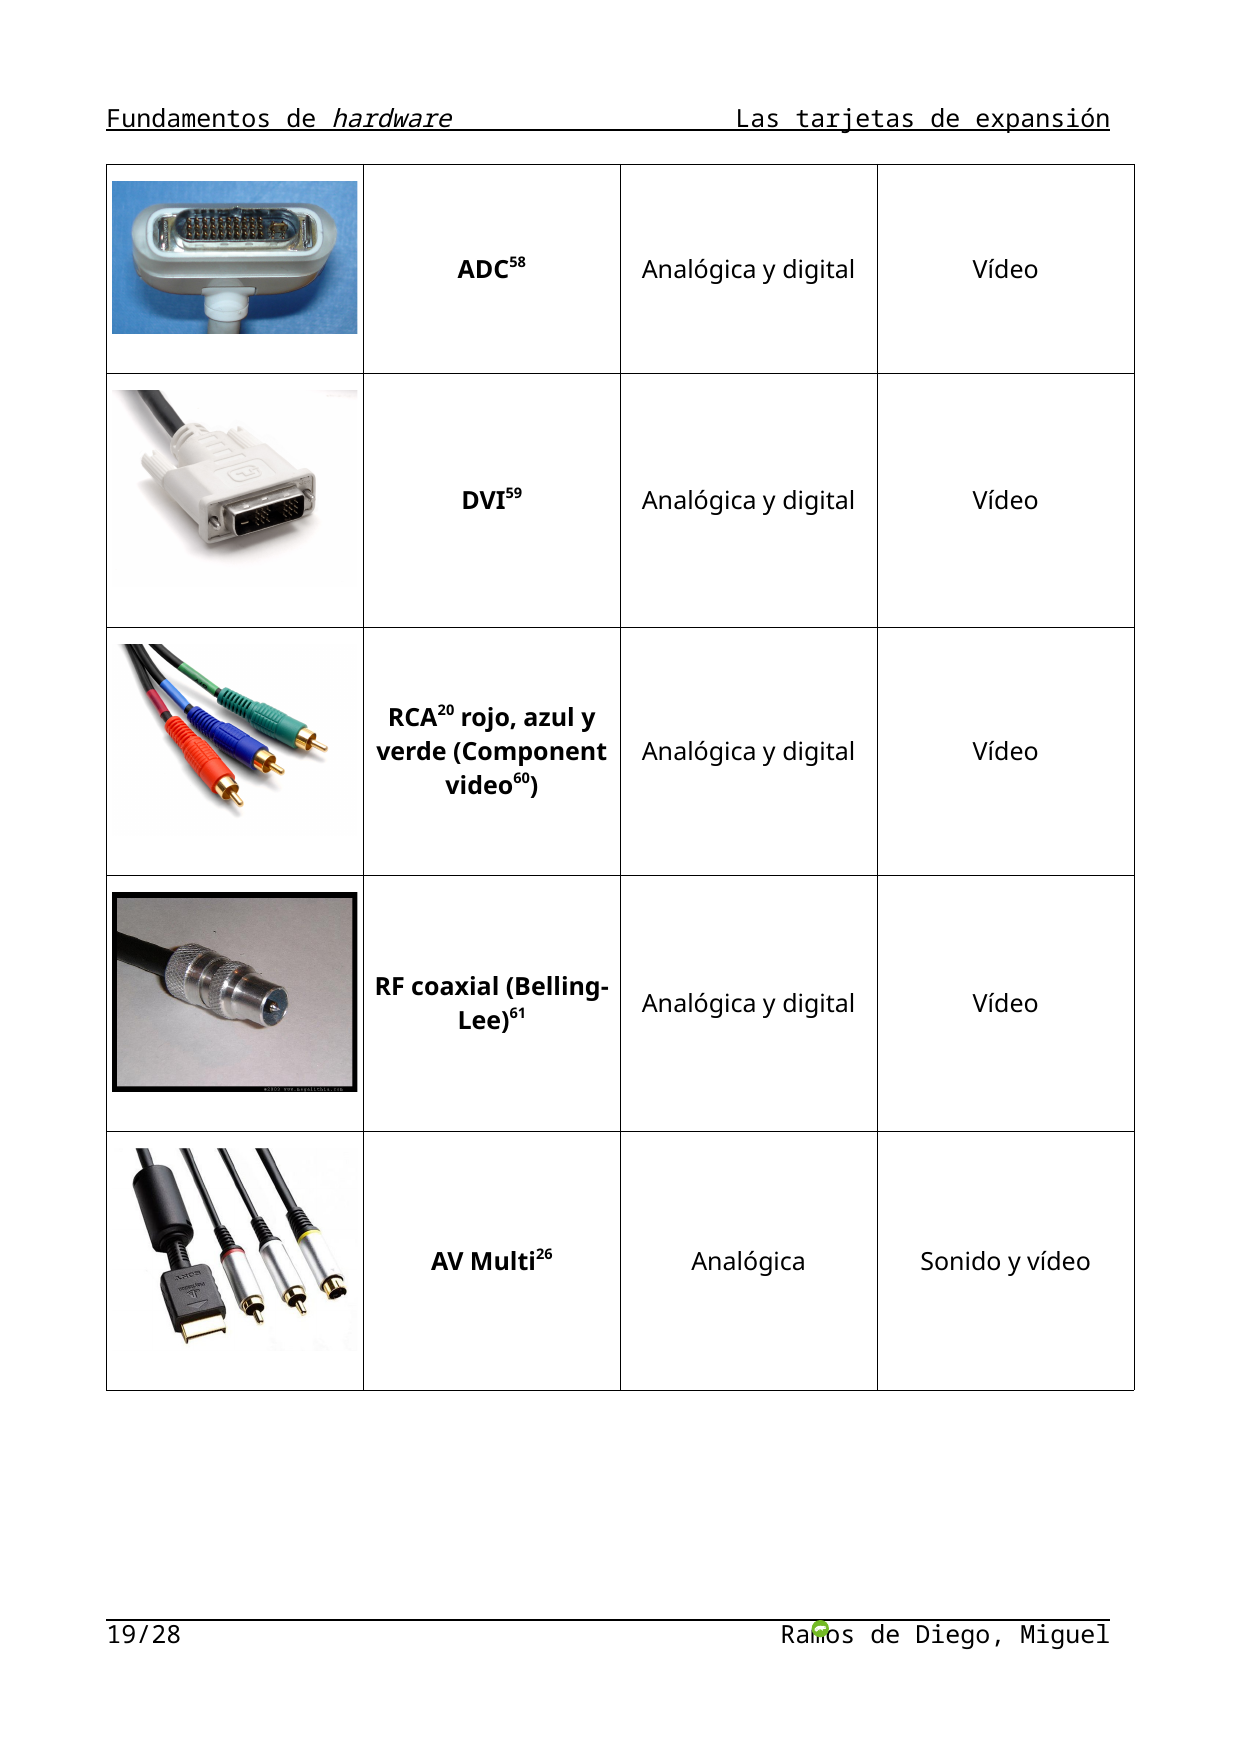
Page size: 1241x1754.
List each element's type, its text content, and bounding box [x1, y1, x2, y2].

table_cell Analógica y digital [621, 628, 877, 875]
table_cell Vídeo [878, 876, 1134, 1131]
picture [112, 644, 358, 836]
table_cell Vídeo [878, 628, 1134, 875]
picture [112, 892, 358, 1092]
picture [112, 1148, 358, 1351]
table_cell Sonido y vídeo [878, 1132, 1134, 1390]
picture [112, 390, 358, 587]
table_cell [107, 1132, 363, 1390]
table_cell ADC58 [364, 165, 620, 373]
table_cell [107, 165, 363, 373]
table_cell [107, 374, 363, 627]
picture [112, 181, 358, 334]
table_cell Analógica y digital [621, 876, 877, 1131]
table_cell AV Multi26 [364, 1132, 620, 1390]
table_cell RF coaxial (Belling-Lee)61 [364, 876, 620, 1131]
table_cell DVI59 [364, 374, 620, 627]
table_cell Analógica y digital [621, 374, 877, 627]
table_cell [107, 876, 363, 1131]
table_cell Vídeo [878, 374, 1134, 627]
table_cell Analógica [621, 1132, 877, 1390]
table_cell Analógica y digital [621, 165, 877, 373]
table_cell RCA20 rojo, azul y verde (Component video60) [364, 628, 620, 875]
table_cell Vídeo [878, 165, 1134, 373]
table_cell [107, 628, 363, 875]
